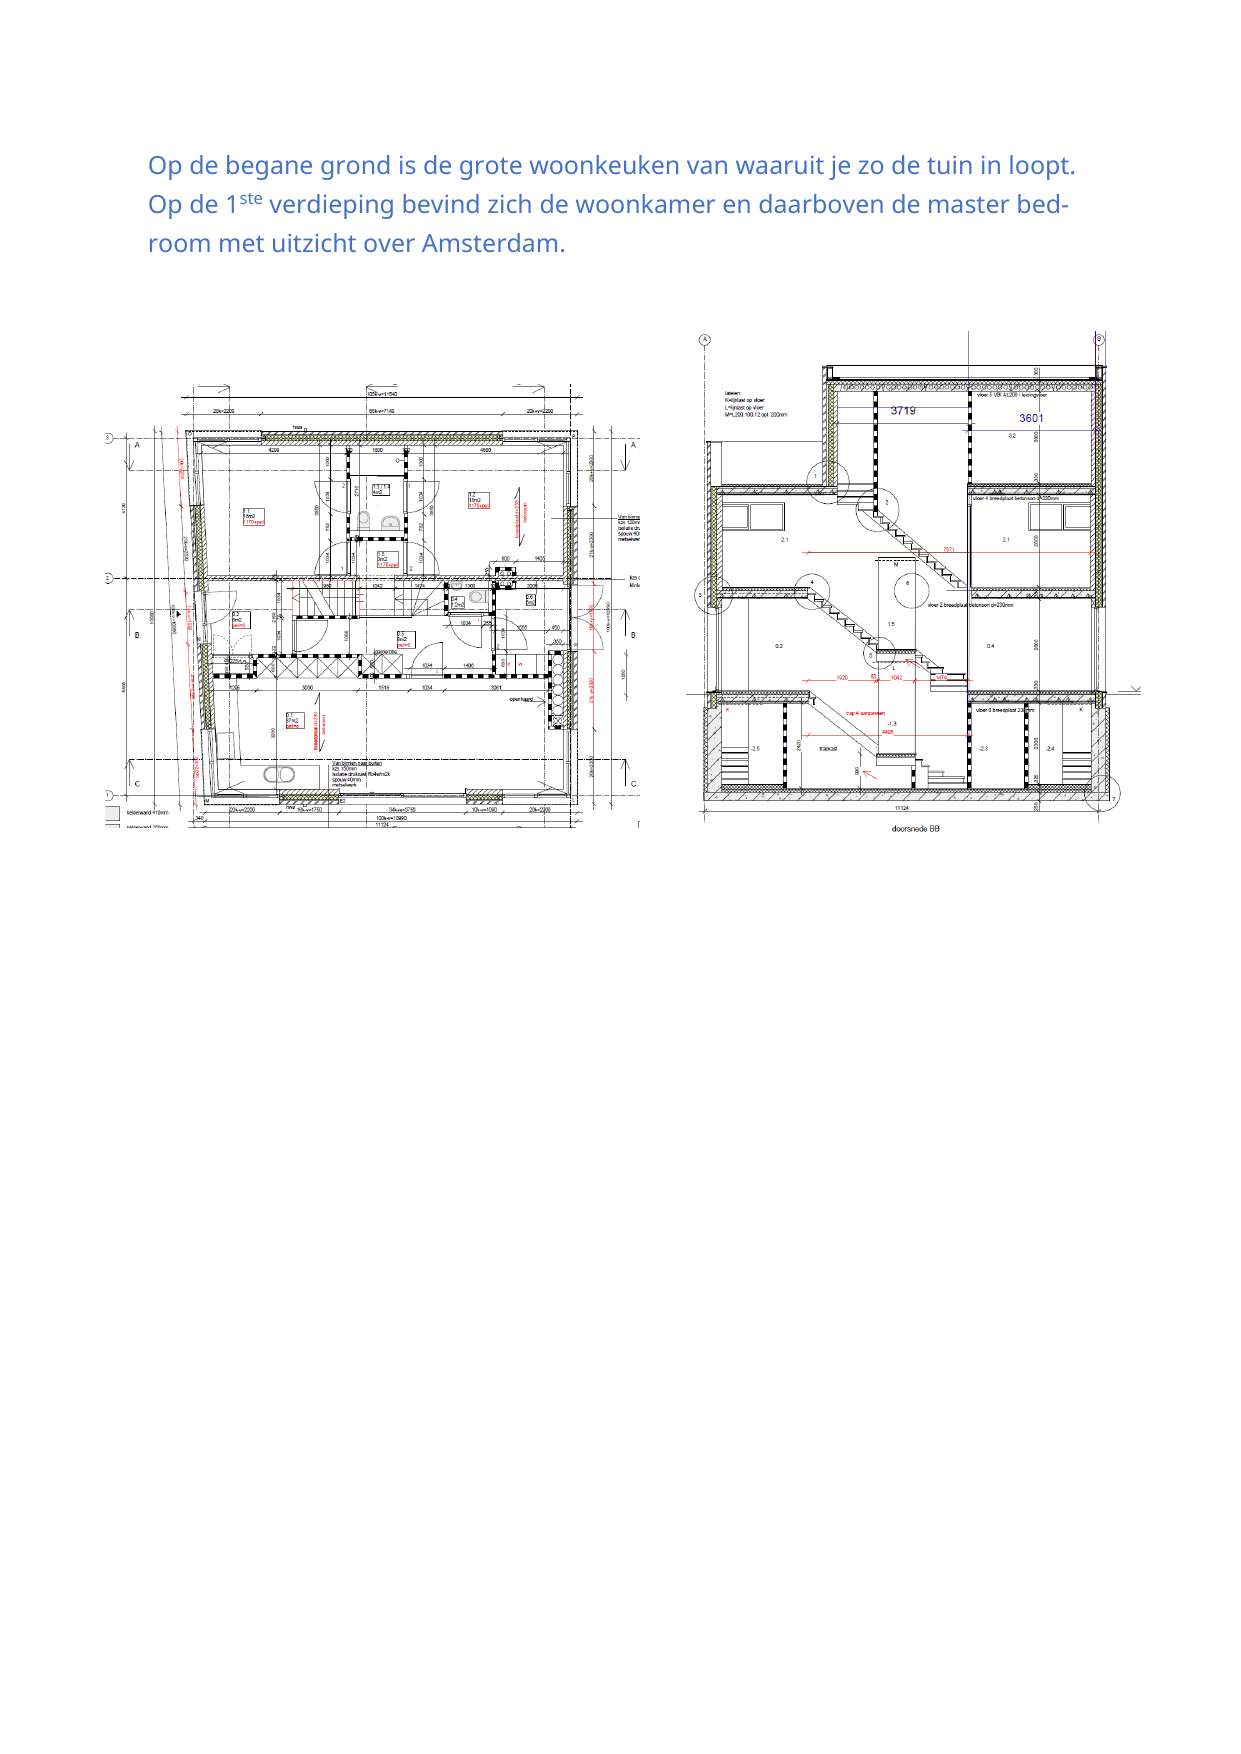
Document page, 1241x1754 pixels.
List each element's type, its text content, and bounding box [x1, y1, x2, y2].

text Op de begane grond is de grote woonkeuken van waaruit je zo de tuin in loopt. Op de 1ste verdieping bevind zich de woonkamer en daarboven de master bed-room met uitzicht over Amsterdam. [148, 148, 1093, 260]
